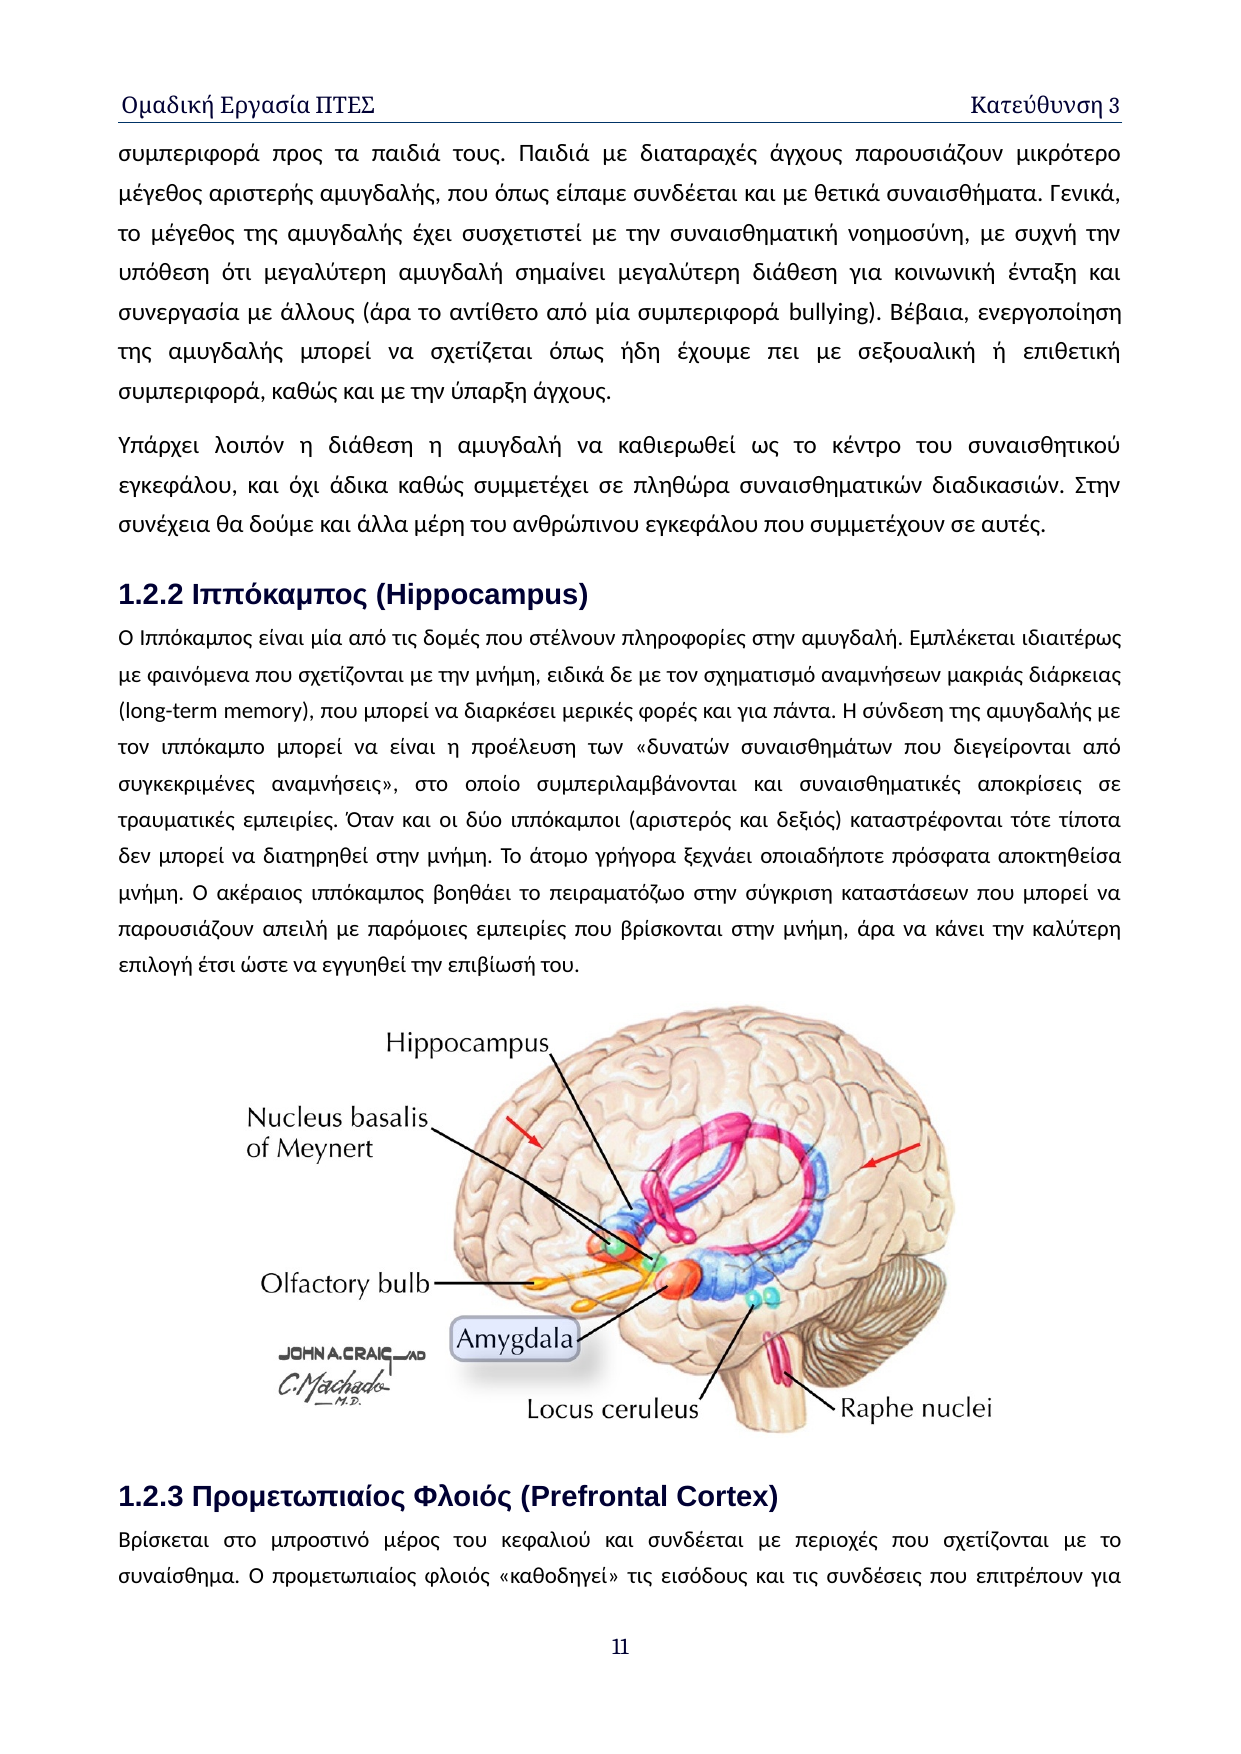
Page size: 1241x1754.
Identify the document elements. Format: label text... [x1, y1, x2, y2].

subtitle Προμετωπιαίος Φλοιός (Prefrontal Cortex) [118, 1479, 1122, 1513]
text συμπεριφορά προς τα παιδιά τους. Παιδιά με διαταραχές άγχους παρουσιάζουν μικρότερο μέγεθος αριστερής αμυγδαλής, που όπως είπαμε συνδέεται και με θετικά συναισθήματα. Γενικά, το μέγεθος της αμυγδαλής έχει συσχετιστεί με την συναισθηματική νοημοσύνη, με συχνή την υπόθεση ότι μεγαλύτερη αμυγδαλή σημαίνει μεγαλύτερη διάθεση για κοινωνική ένταξη και συνεργασία με άλλους (άρα το αντίθετο από μία συμπεριφορά bullying). Βέβαια, ενεργοποίηση της αμυγδαλής μπορεί να σχετίζεται όπως ήδη έχουμε πει με σεξουαλική ή επιθετική συμπεριφορά, καθώς και με την ύπαρξη άγχους. [118, 137, 1122, 406]
picture [243, 1001, 998, 1441]
text Ο Ιππόκαμπος είναι μία από τις δομές που στέλνουν πληροφορίες στην αμυγδαλή. Εμπλέκεται ιδιαιτέρως με φαινόμενα που σχετίζονται με την μνήμη, ειδικά δε με τον σχηματισμό αναμνήσεων μακριάς διάρκειας (long-term memory), που μπορεί να διαρκέσει μερικές φορές και για πάντα. Η σύνδεση της αμυγδαλής με τον ιππόκαμπο μπορεί να είναι η προέλευση των «δυνατών συναισθημάτων που διεγείρονται από συγκεκριμένες αναμνήσεις», στο οποίο συμπεριλαμβάνονται και συναισθηματικές αποκρίσεις σε τραυματικές εμπειρίες. Όταν και οι δύο ιππόκαμποι (αριστερός και δεξιός) καταστρέφονται τότε τίποτα δεν μπορεί να διατηρηθεί στην μνήμη. Το άτομο γρήγορα ξεχνάει οποιαδήποτε πρόσφατα αποκτηθείσα μνήμη. Ο ακέραιος ιππόκαμπος βοηθάει το πειραματόζωο στην σύγκριση καταστάσεων που μπορεί να παρουσιάζουν απειλή με παρόμοιες εμπειρίες που βρίσκονται στην μνήμη, άρα να κάνει την καλύτερη επιλογή έτσι ώστε να εγγυηθεί την επιβίωσή του. [118, 623, 1122, 978]
text Υπάρχει λοιπόν η διάθεση η αμυγδαλή να καθιερωθεί ως το κέντρο του συναισθητικού εγκεφάλου, και όχι άδικα καθώς συμμετέχει σε πληθώρα συναισθηματικών διαδικασιών. Στην συνέχεια θα δούμε και άλλα μέρη του ανθρώπινου εγκεφάλου που συμμετέχουν σε αυτές. [118, 429, 1122, 539]
text Βρίσκεται στο μπροστινό μέρος του κεφαλιού και συνδέεται με περιοχές που σχετίζονται με το συναίσθημα. Ο προμετωπιαίος φλοιός «καθοδηγεί» τις εισόδους και τις συνδέσεις που επιτρέπουν για [118, 1525, 1122, 1589]
subtitle Ιππόκαμπος (Hippocampus) [118, 577, 1122, 611]
